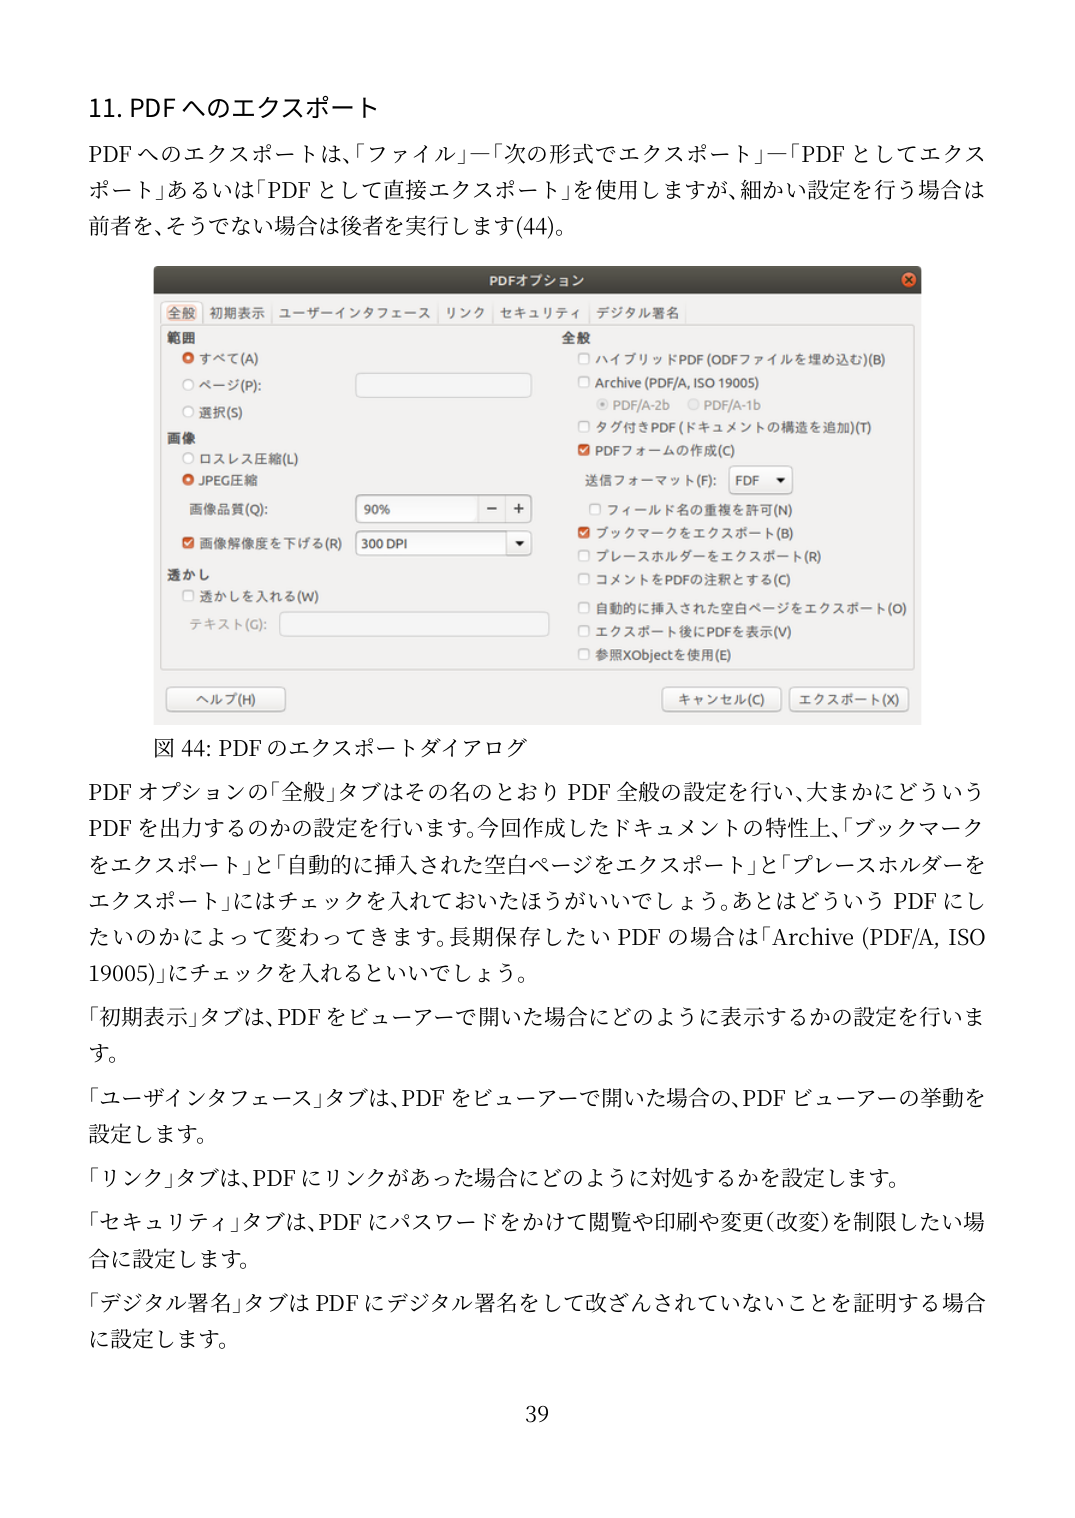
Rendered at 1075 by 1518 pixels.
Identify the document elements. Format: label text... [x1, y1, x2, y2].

text 「ユーザインタフェース」タブは、PDFをビューアーで開いた場合の、PDFビューアーの挙動を設定します。 [88, 1081, 986, 1148]
subtitle PDFへのエクスポート [88, 88, 986, 125]
text PDFへのエクスポートは、「ファイル」―「次の形式でエクスポート」―「PDFとしてエクスポート」あるいは「PDFとして直接エクスポート」を使用しますが、細かい設定を行う場合は前者を、そうでない場合は後者を実行します(図 44)。 [88, 137, 986, 241]
text PDFオプションの「全般」タブはその名のとおりPDF全般の設定を行い、大まかにどういうPDFを出力するのかの設定を行います。今回作成したドキュメントの特性上、「ブックマークをエクスポート」と「自動的に挿入された空白ページをエクスポート」と「プレースホルダーをエクスポート」にはチェックを入れておいたほうがいいでしょう。あとはどういうPDFにしたいのかによって変わってきます。長期保存したいPDFの場合は「Archive (PDF/A, ISO 19005)」にチェックを入れるといいでしょう。 [88, 254, 986, 988]
picture [153, 266, 922, 725]
text 図 44: PDFのエクスポートダイアログ [153, 725, 921, 762]
text 「デジタル署名」タブはPDFにデジタル署名をして改ざんされていないことを証明する場合に設定します。 [88, 1286, 986, 1354]
text 「セキュリティ」タブは、PDFにパスワードをかけて閲覧や印刷や変更（改変）を制限したい場合に設定します。 [88, 1206, 986, 1273]
text 「リンク」タブは、PDFにリンクがあった場合にどのように対処するかを設定します。 [88, 1161, 986, 1193]
text 「初期表示」タブは、PDFをビューアーで開いた場合にどのように表示するかの設定を行います。 [88, 1001, 986, 1068]
